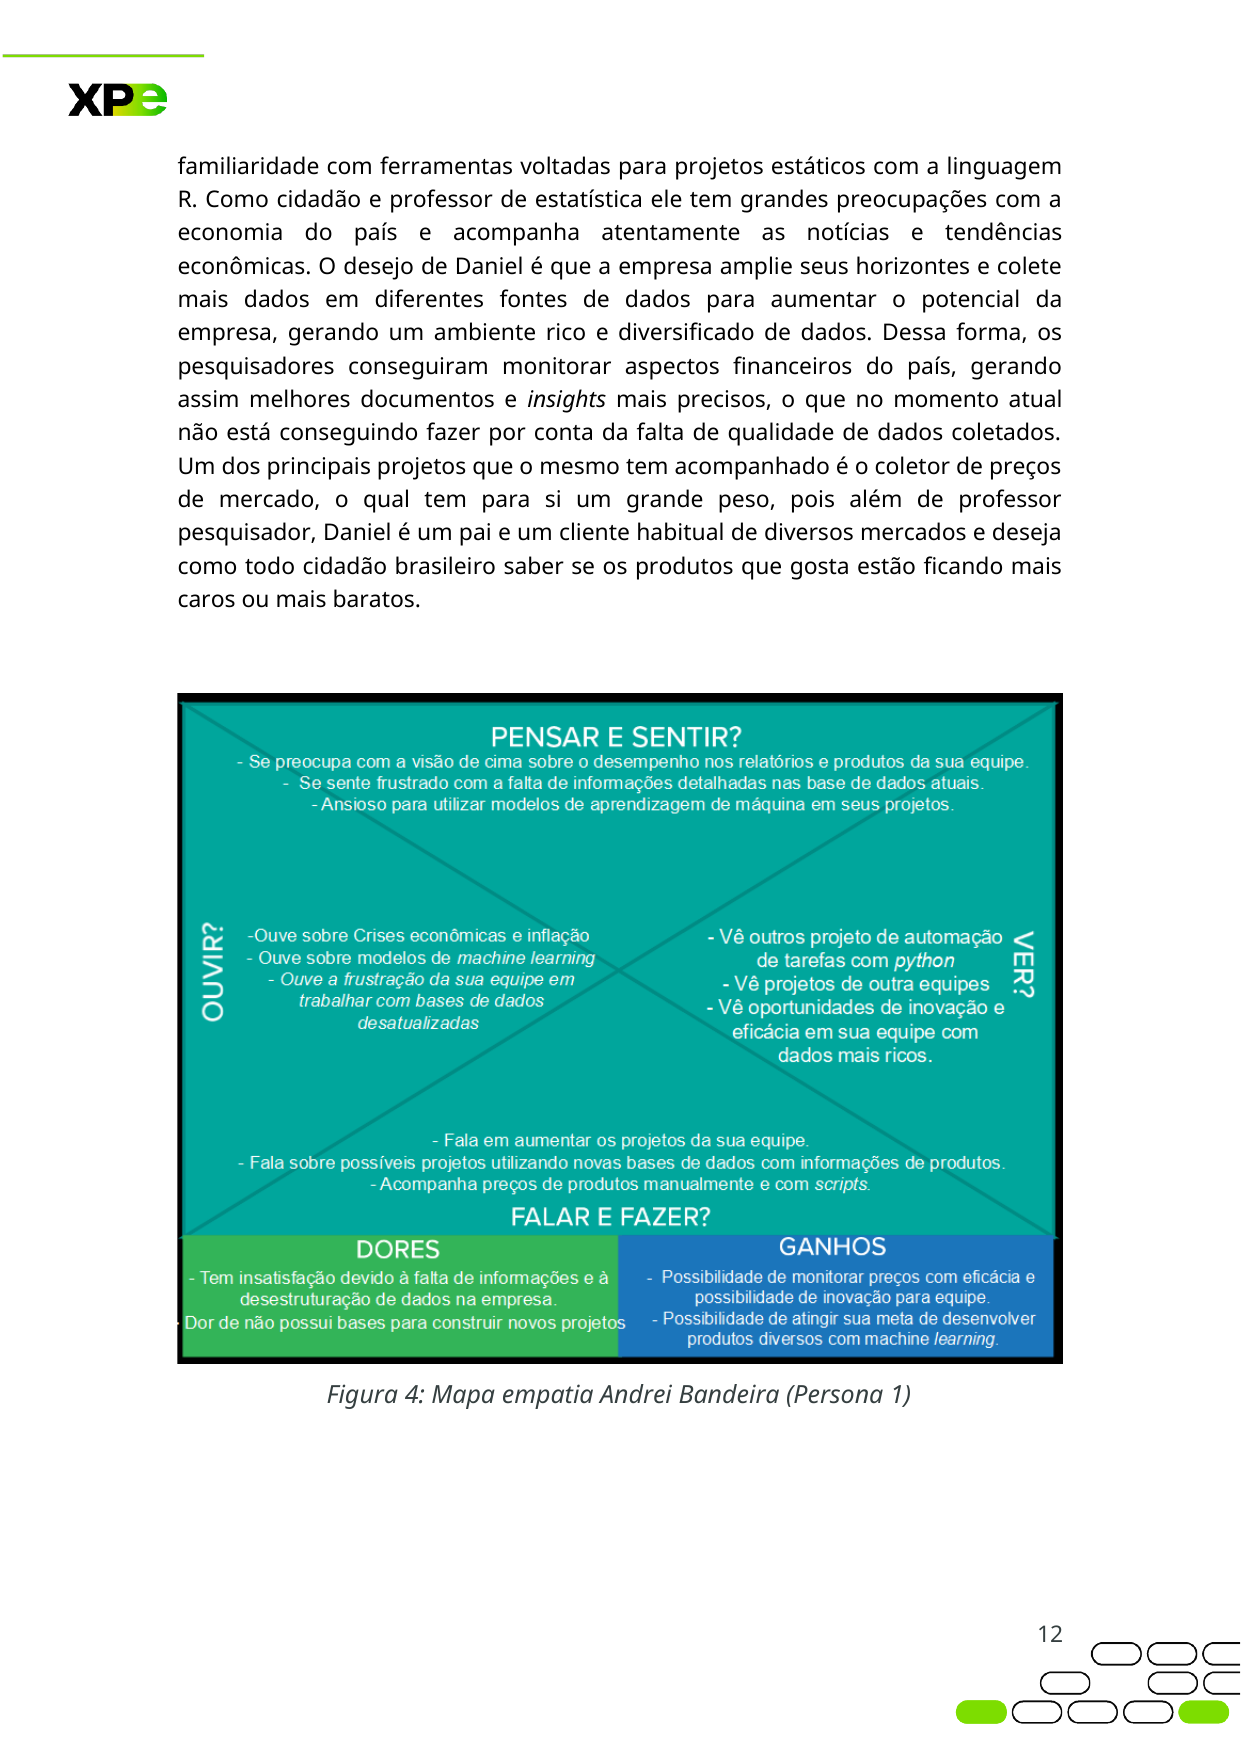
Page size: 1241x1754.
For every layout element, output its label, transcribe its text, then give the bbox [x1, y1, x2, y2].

picture [955, 1642, 1241, 1724]
text familiaridade com ferramentas voltadas para projetos estáticos com a linguagem R. Como cidadão e professor de estatística ele tem grandes preocupações com a economia do país e acompanha atentamente as notícias e tendências econômicas. O desejo de Daniel é que a empresa amplie seus horizontes e colete mais dados em diferentes fontes de dados para aumentar o potencial da empresa, gerando um ambiente rico e diversificado de dados. Dessa forma, os pesquisadores conseguiram monitorar aspectos financeiros do país, gerando assim melhores documentos e insights mais precisos, o que no momento atual não está conseguindo fazer por conta da falta de qualidade de dados coletados. Um dos principais projetos que o mesmo tem acompanhado é o coletor de preços de mercado, o qual tem para si um grande peso, pois além de professor pesquisador, Daniel é um pai e um cliente habitual de diversos mercados e deseja como todo cidadão brasileiro saber se os produtos que gosta estão ficando mais caros ou mais baratos. [177, 148, 1063, 614]
picture [177, 693, 1063, 1364]
text Figura 4: Mapa empatia Andrei Bandeira (Persona 1) [177, 1364, 1063, 1411]
picture [2, 51, 205, 148]
